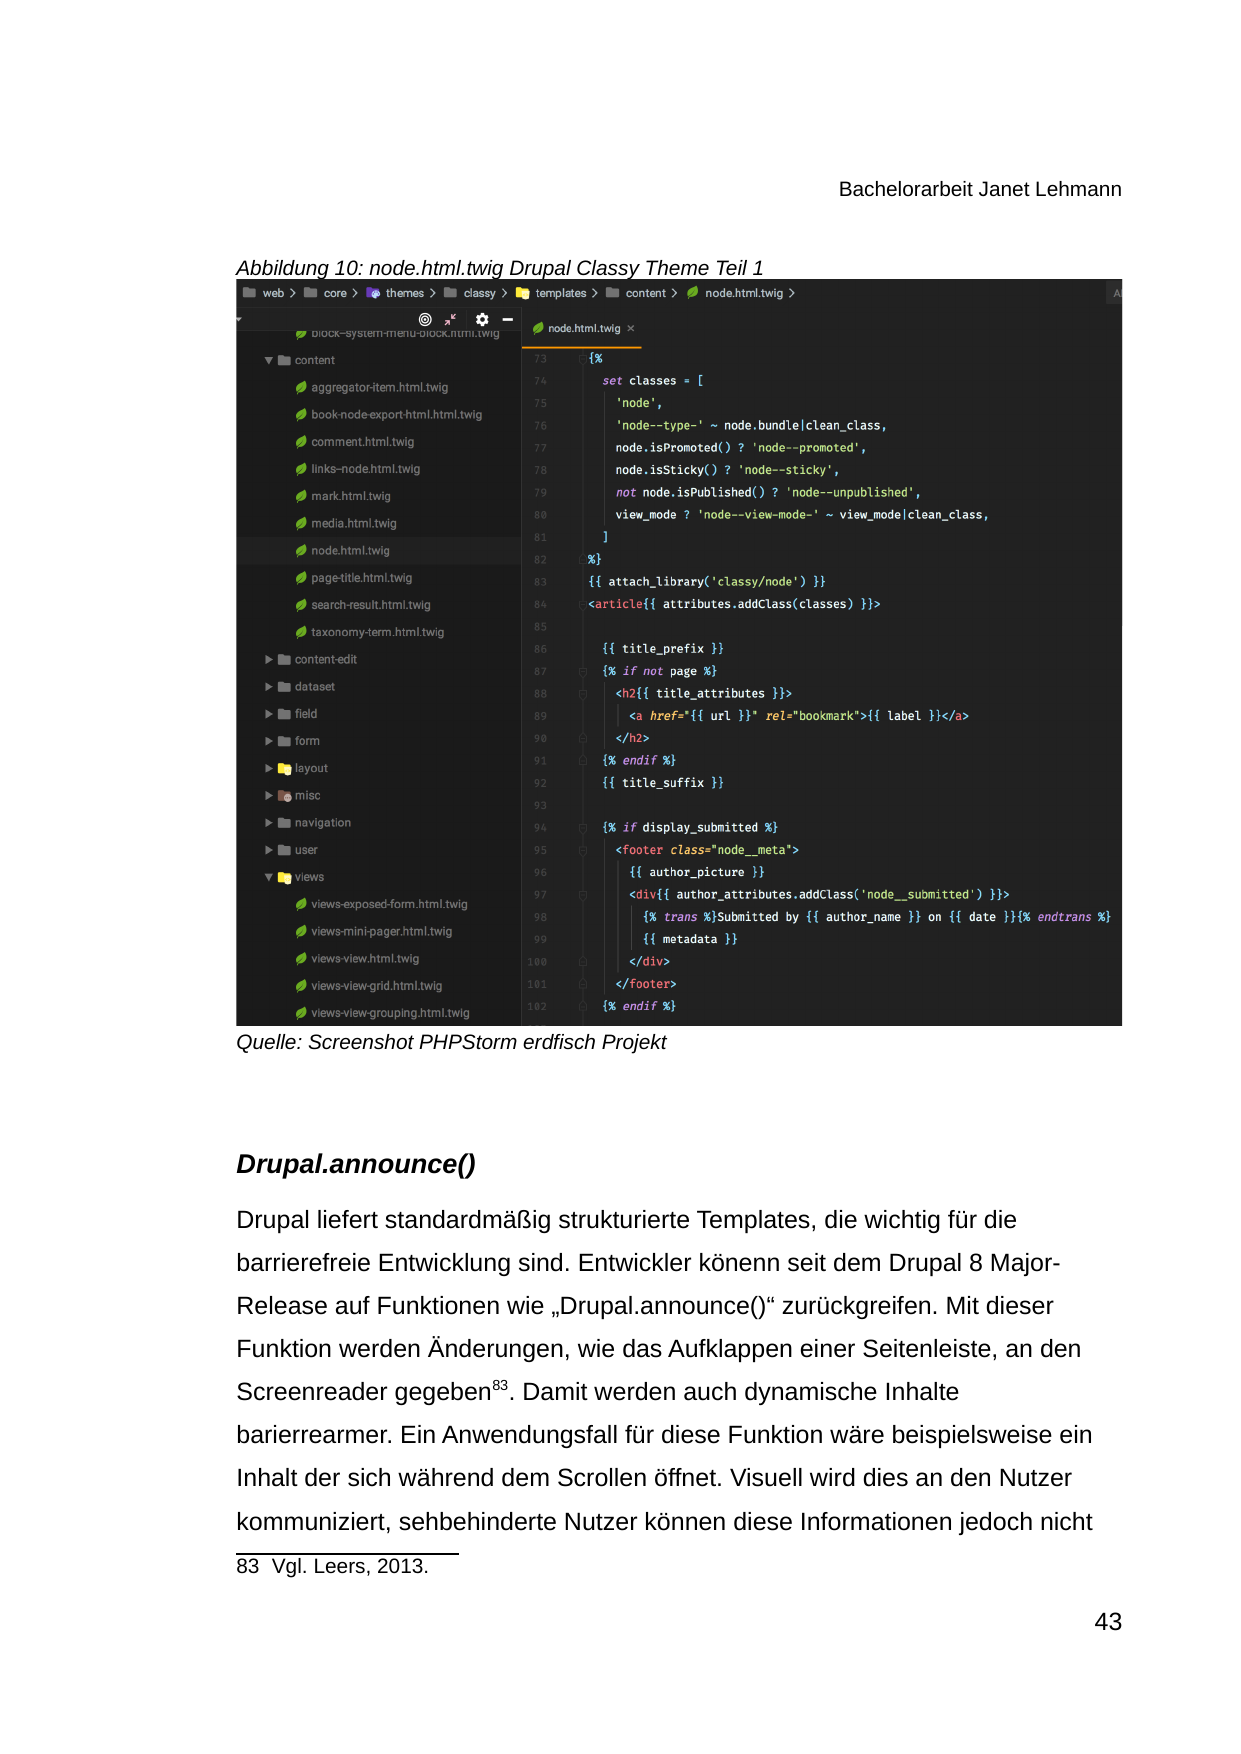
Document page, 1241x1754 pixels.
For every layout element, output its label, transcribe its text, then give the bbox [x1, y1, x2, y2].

text Drupal liefert standardmäßig strukturierte Templates, die wichtig für die barrierefreie Entwicklung sind. Entwickler könenn seit dem Drupal 8 Major-Release auf Funktionen wie „Drupal.announce()“ zurückgreifen. Mit dieser Funktion werden Änderungen, wie das Aufklappen einer Seitenleiste, an den Screenreader gegeben. Damit werden auch dynamische Inhalte barierrearmer. Ein Anwendungsfall für diese Funktion wäre beispielsweise ein Inhalt der sich während dem Scrollen öffnet. Visuell wird dies an den Nutzer kommuniziert, sehbehinderte Nutzer können diese Informationen jedoch nicht [236, 1205, 1122, 1535]
subtitle Drupal.announce() [236, 1148, 1122, 1180]
picture [236, 279, 1123, 1026]
text [236, 243, 1122, 256]
text Abbildung 10: node.html.twig Drupal Classy Theme Teil 1 [236, 256, 1122, 279]
text Vgl. Leers, 2013. [236, 1554, 1122, 1578]
text Quelle: Screenshot PHPStorm erdfisch Projekt [236, 1026, 1122, 1054]
